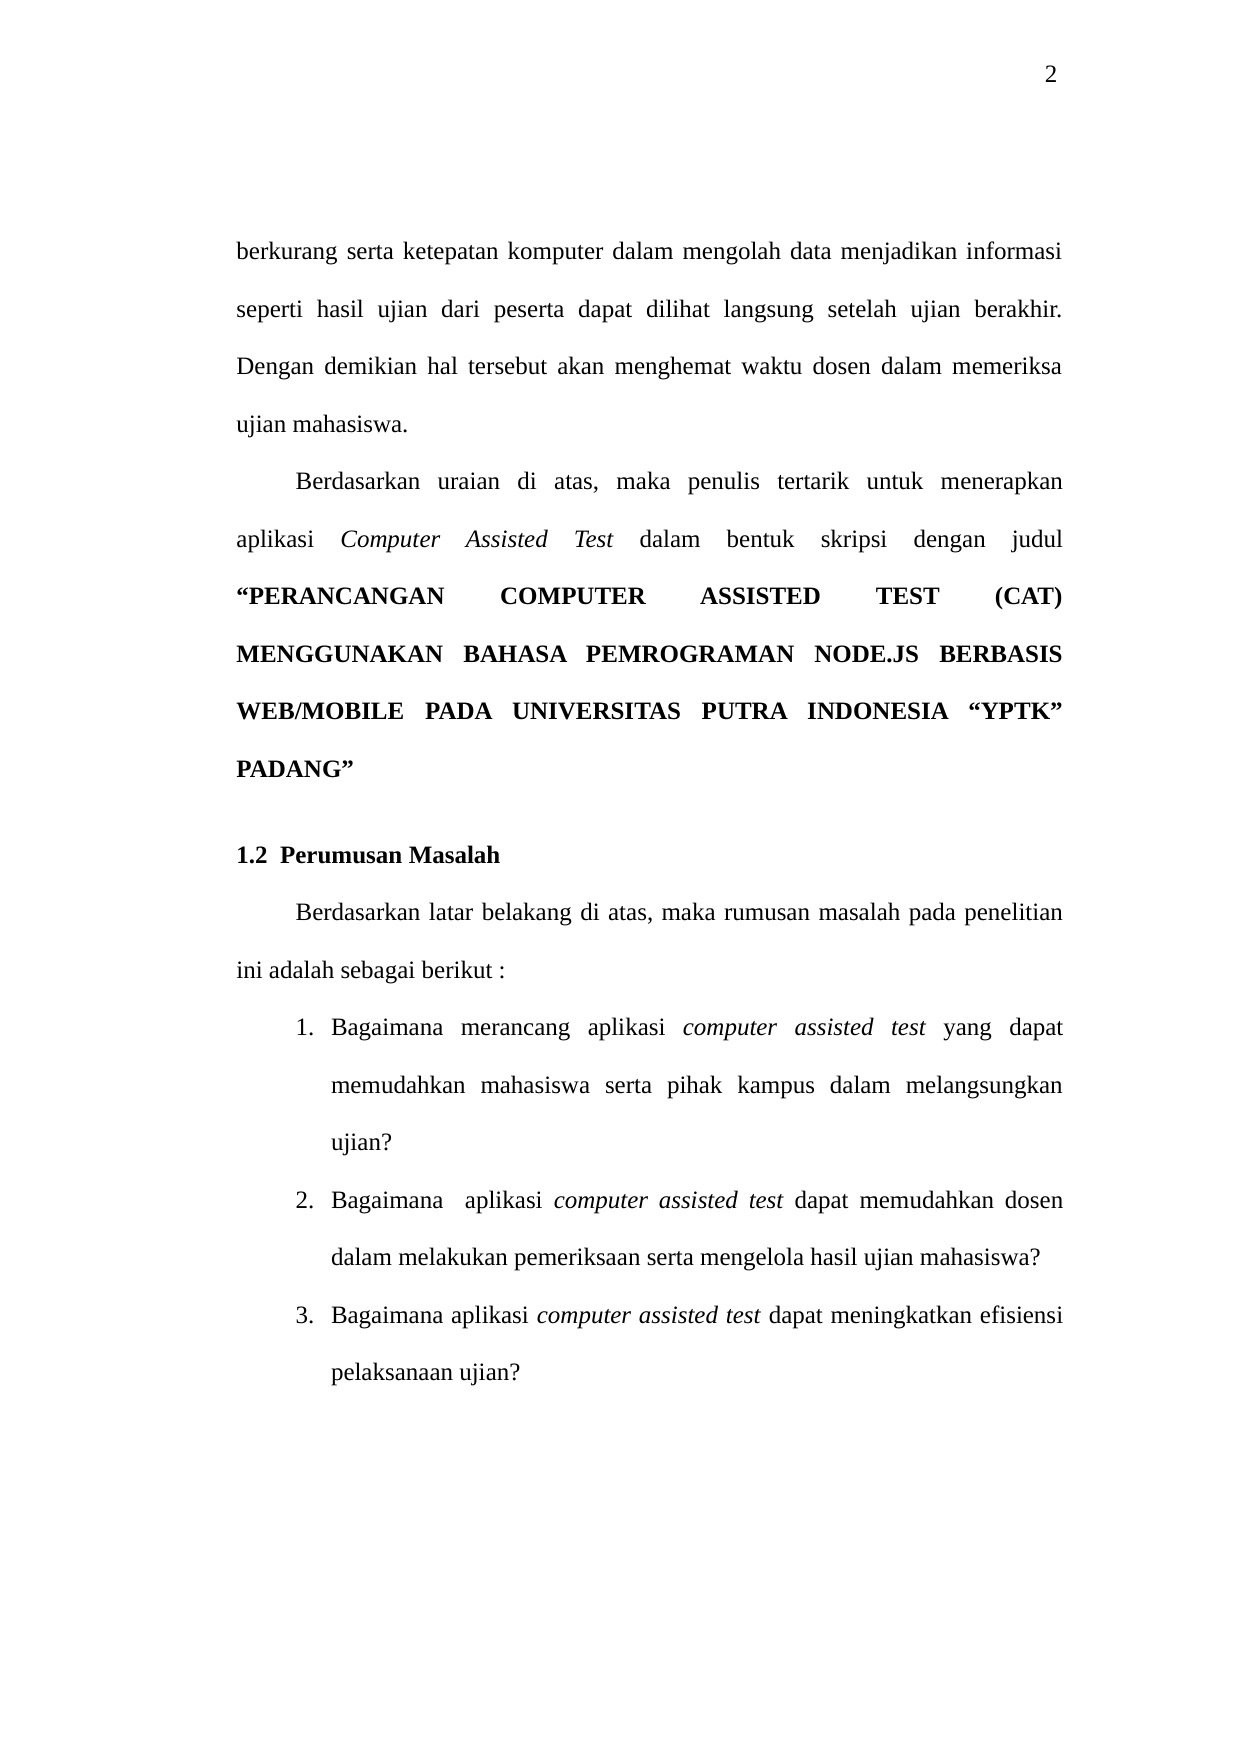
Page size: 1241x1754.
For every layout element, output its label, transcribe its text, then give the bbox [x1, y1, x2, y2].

list Bagaimana aplikasi computer assisted test dapat memudahkan dosen dalam melakukan pemeriksaan serta mengelola hasil ujian mahasiswa? [295, 1185, 1063, 1271]
text Berdasarkan uraian di atas, maka penulis tertarik untuk menerapkan aplikasi Computer Assisted Test dalam bentuk skripsi dengan judul “PERANCANGAN COMPUTER ASSISTED TEST (CAT) MENGGUNAKAN BAHASA PEMROGRAMAN NODE.JS BERBASIS WEB/MOBILE PADA UNIVERSITAS PUTRA INDONESIA “YPTK” PADANG” [236, 466, 1063, 782]
text Berdasarkan latar belakang di atas, maka rumusan masalah pada penelitian ini adalah sebagai berikut : [236, 897, 1063, 984]
text berkurang serta ketepatan komputer dalam mengolah data menjadikan informasi seperti hasil ujian dari peserta dapat dilihat langsung setelah ujian berakhir. Dengan demikian hal tersebut akan menghemat waktu dosen dalam memeriksa ujian mahasiswa. [236, 236, 1063, 437]
list Bagaimana aplikasi computer assisted test dapat meningkatkan efisiensi pelaksanaan ujian? [295, 1300, 1063, 1386]
subtitle Perumusan Masalah [236, 840, 1063, 869]
list Bagaimana merancang aplikasi computer assisted test yang dapat memudahkan mahasiswa serta pihak kampus dalam melangsungkan ujian? [295, 1012, 1063, 1156]
